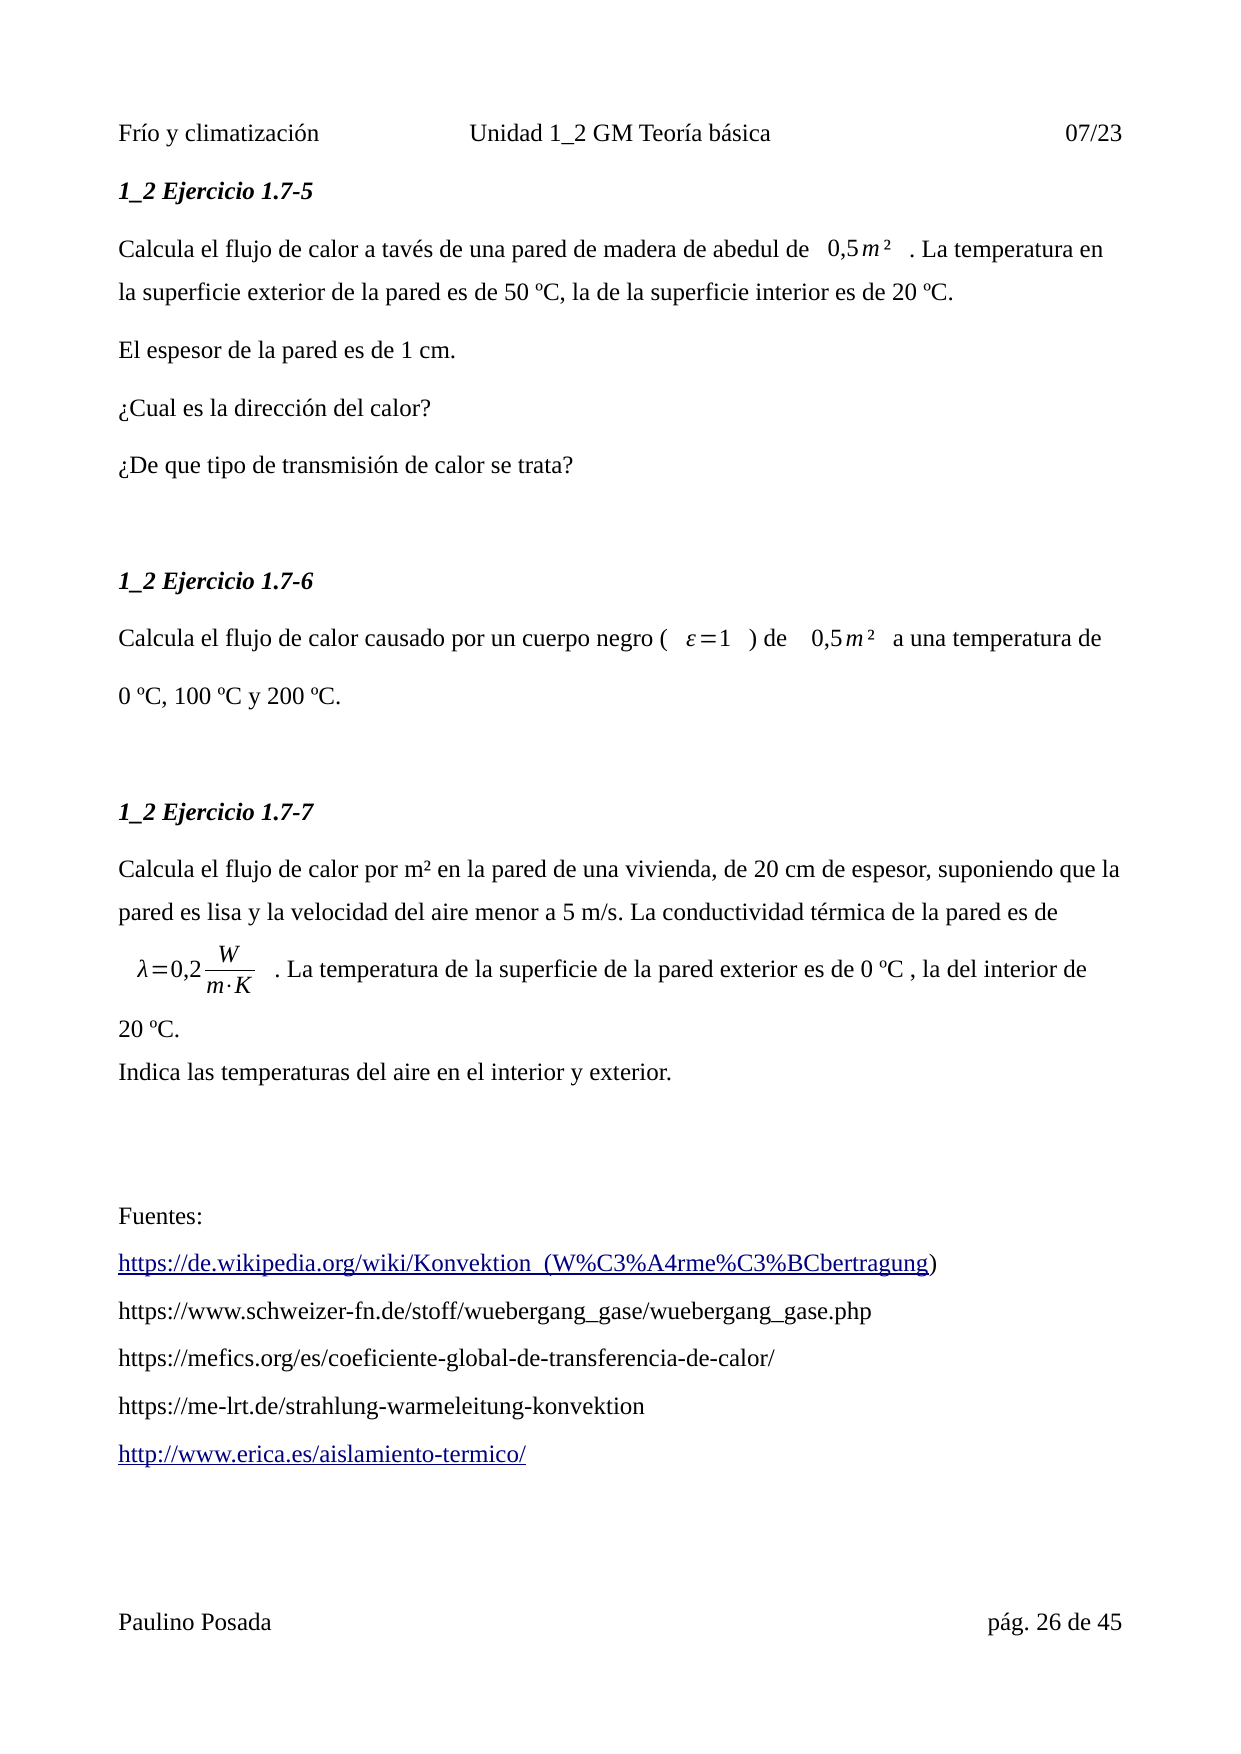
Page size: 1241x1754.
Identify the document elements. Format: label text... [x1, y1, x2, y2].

text ¿Cual es la dirección del calor? [118, 393, 1122, 421]
text https://de.wikipedia.org/wiki/Konvektion_(W%C3%A4rme%C3%BCbertragung) [118, 1248, 1122, 1277]
text 0 ºC, 100 ºC y 200 ºC. [118, 681, 1122, 710]
text Indica las temperaturas del aire en el interior y exterior. [118, 1057, 1122, 1086]
text Fuentes: [118, 1201, 1122, 1229]
text 1_2 Ejercicio 1.7-6 [118, 566, 1122, 594]
text http://www.erica.es/aislamiento-termico/ [118, 1439, 1122, 1467]
text El espesor de la pared es de 1 cm. [118, 335, 1122, 364]
text https://me-lrt.de/strahlung-warmeleitung-konvektion [118, 1391, 1122, 1420]
text https://mefics.org/es/coeficiente-global-de-transferencia-de-calor/ [118, 1343, 1122, 1372]
text Calcula el flujo de calor a tavés de una pared de madera de abedul de. La temperatura en la superficie exterior de la pared es de 50 ºC, la de la superficie interior es de 20 ºC. [118, 234, 1122, 306]
text Calcula el flujo de calor causado por un cuerpo negro () de a una temperatura de [118, 623, 1122, 652]
text 20 ºC. [118, 1014, 1122, 1043]
text ¿De que tipo de transmisión de calor se trata? [118, 450, 1122, 479]
text https://www.schweizer-fn.de/stoff/wuebergang_gase/wuebergang_gase.php [118, 1296, 1122, 1325]
text Calcula el flujo de calor por m² en la pared de una vivienda, de 20 cm de espesor, suponiendo que la pared es lisa y la velocidad del aire menor a 5 m/s. La conductividad térmica de la pared es de. La temperatura de la superficie de la pared exterior es de 0 ºC , la del interior de [118, 854, 1122, 999]
text 1_2 Ejercicio 1.7-5 [118, 176, 1122, 205]
text 1_2 Ejercicio 1.7-7 [118, 797, 1122, 825]
